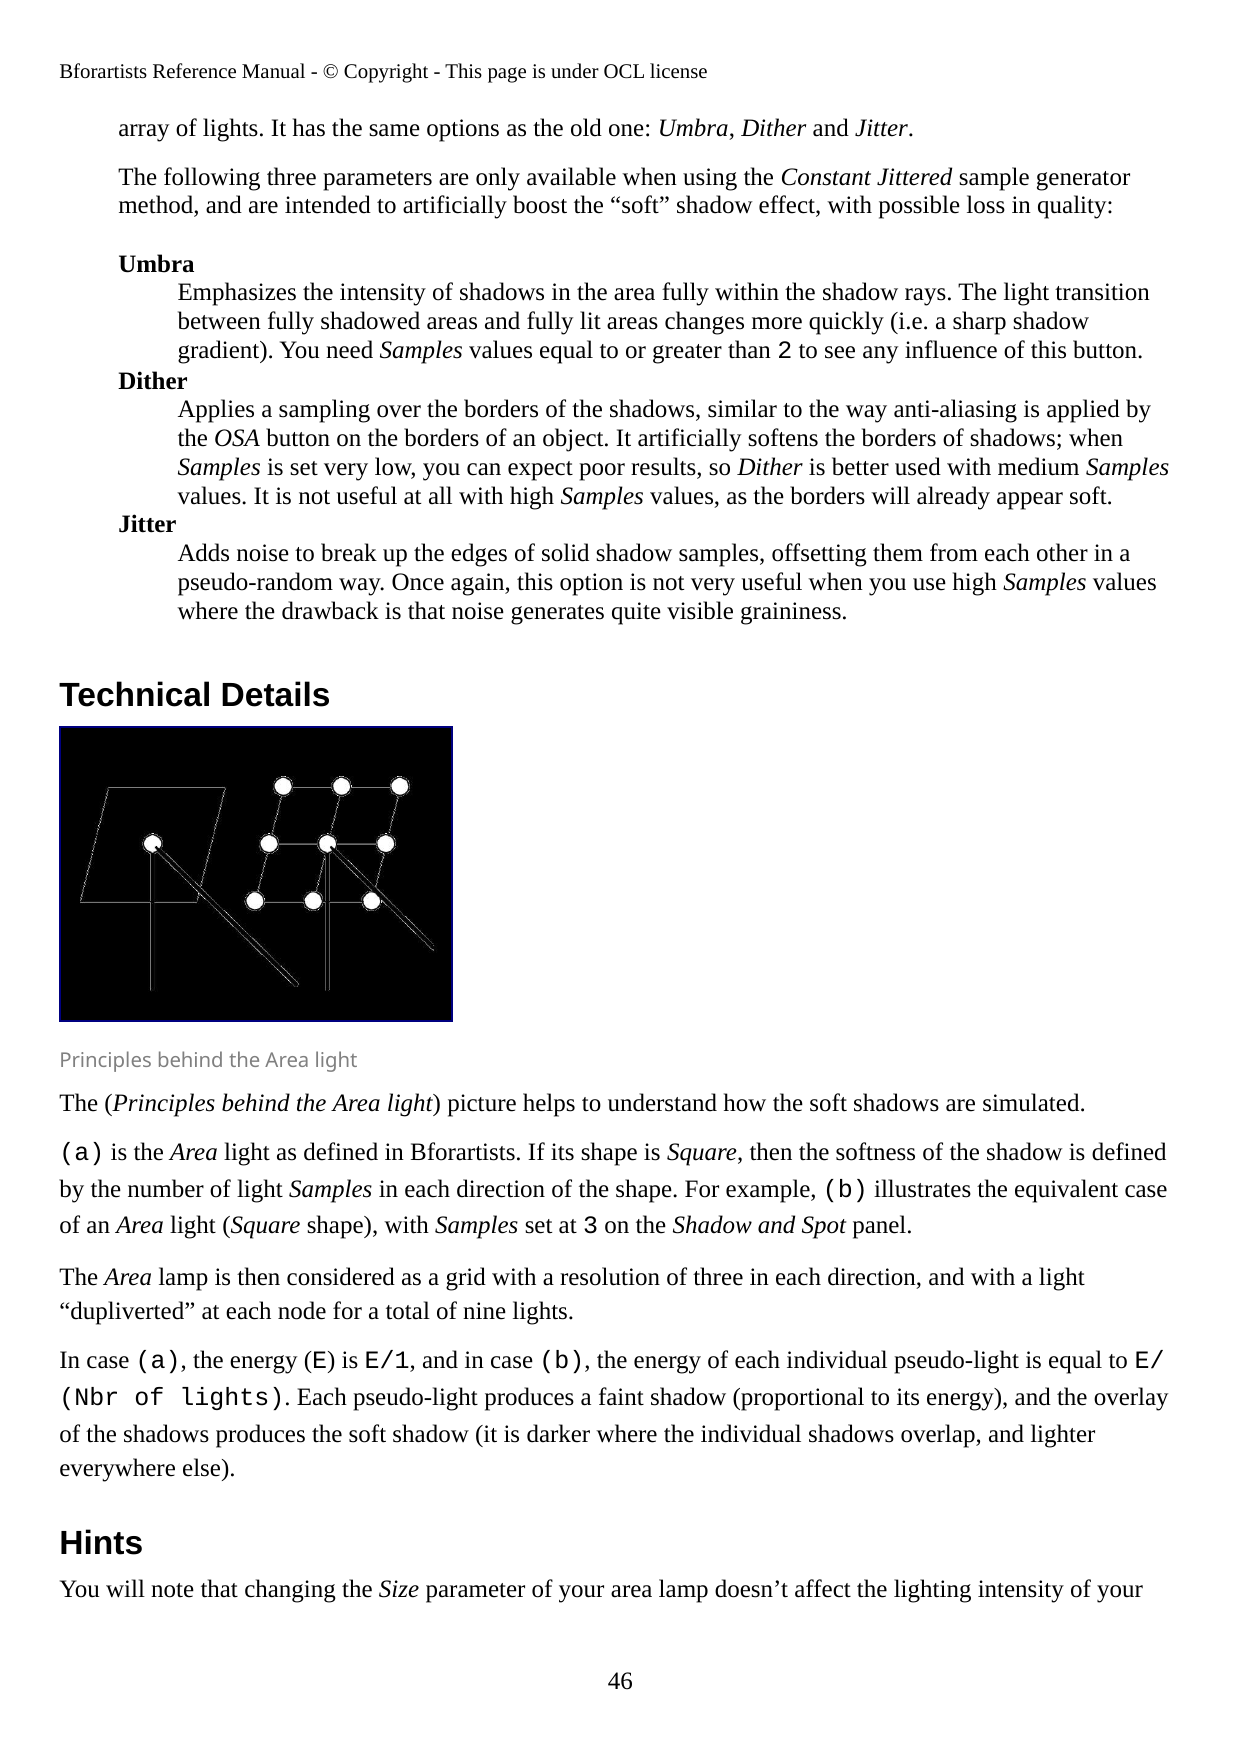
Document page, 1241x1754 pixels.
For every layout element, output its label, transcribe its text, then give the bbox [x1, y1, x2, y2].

text In case (a), the energy (E) is E/1, and in case (b), the energy of each individual pseudo-light is equal to E/ (Nbr of lights). Each pseudo-light produces a faint shadow (proportional to its energy), and the overlay of the shadows produces the soft shadow (it is darker where the individual shadows overlap, and lighter everywhere else). [59, 1346, 1181, 1482]
picture [61, 728, 451, 1020]
list Adds noise to break up the edges of solid shadow samples, offsetting them from each other in a pseudo-random way. Once again, this option is not very useful when you use high Samples values where the drawback is that noise generates quite visible graininess. [177, 538, 1181, 624]
list Emphasizes the intensity of shadows in the area fully within the shadow rays. The light transition between fully shadowed areas and fully lit areas changes more quickly (i.e. a sharp shadow gradient). You need Samples values equal to or greater than 2 to see any influence of this button. [177, 277, 1181, 366]
text The (Principles behind the Area light) picture helps to understand how the soft shadows are simulated. [59, 1088, 1181, 1117]
text Principles behind the Area light [59, 1042, 1181, 1074]
subtitle Jitter [118, 509, 1181, 538]
text The Area lamp is then considered as a grid with a resolution of three in each direction, and with a light “dupliverted” at each node for a total of nine lights. [59, 1262, 1181, 1325]
subtitle Technical Details [59, 675, 1181, 713]
list The following three parameters are only available when using the Constant Jittered sample generator method, and are intended to artificially boost the “soft” shadow effect, with possible loss in quality: [118, 162, 1181, 219]
text array of lights. It has the same options as the old one: Umbra, Dither and Jitter. [118, 113, 1181, 141]
subtitle Dither [118, 366, 1181, 394]
subtitle Hints [59, 1523, 1181, 1562]
list Applies a sampling over the borders of the shadows, similar to the way anti-aliasing is applied by the OSA button on the borders of an object. It artificially softens the borders of shadows; when Samples is set very low, you can expect poor results, so Dither is better used with medium Samples values. It is not useful at all with high Samples values, as the borders will already appear soft. [177, 394, 1181, 509]
subtitle Umbra [118, 249, 1181, 277]
text You will note that changing the Size parameter of your area lamp doesn’t affect the lighting intensity of your [59, 1574, 1181, 1603]
text (a) is the Area light as defined in Bforartists. If its shape is Square, then the softness of the shadow is defined by the number of light Samples in each direction of the shape. For example, (b) illustrates the equivalent case of an Area light (Square shape), with Samples set at 3 on the Shadow and Spot panel. [59, 1137, 1181, 1241]
